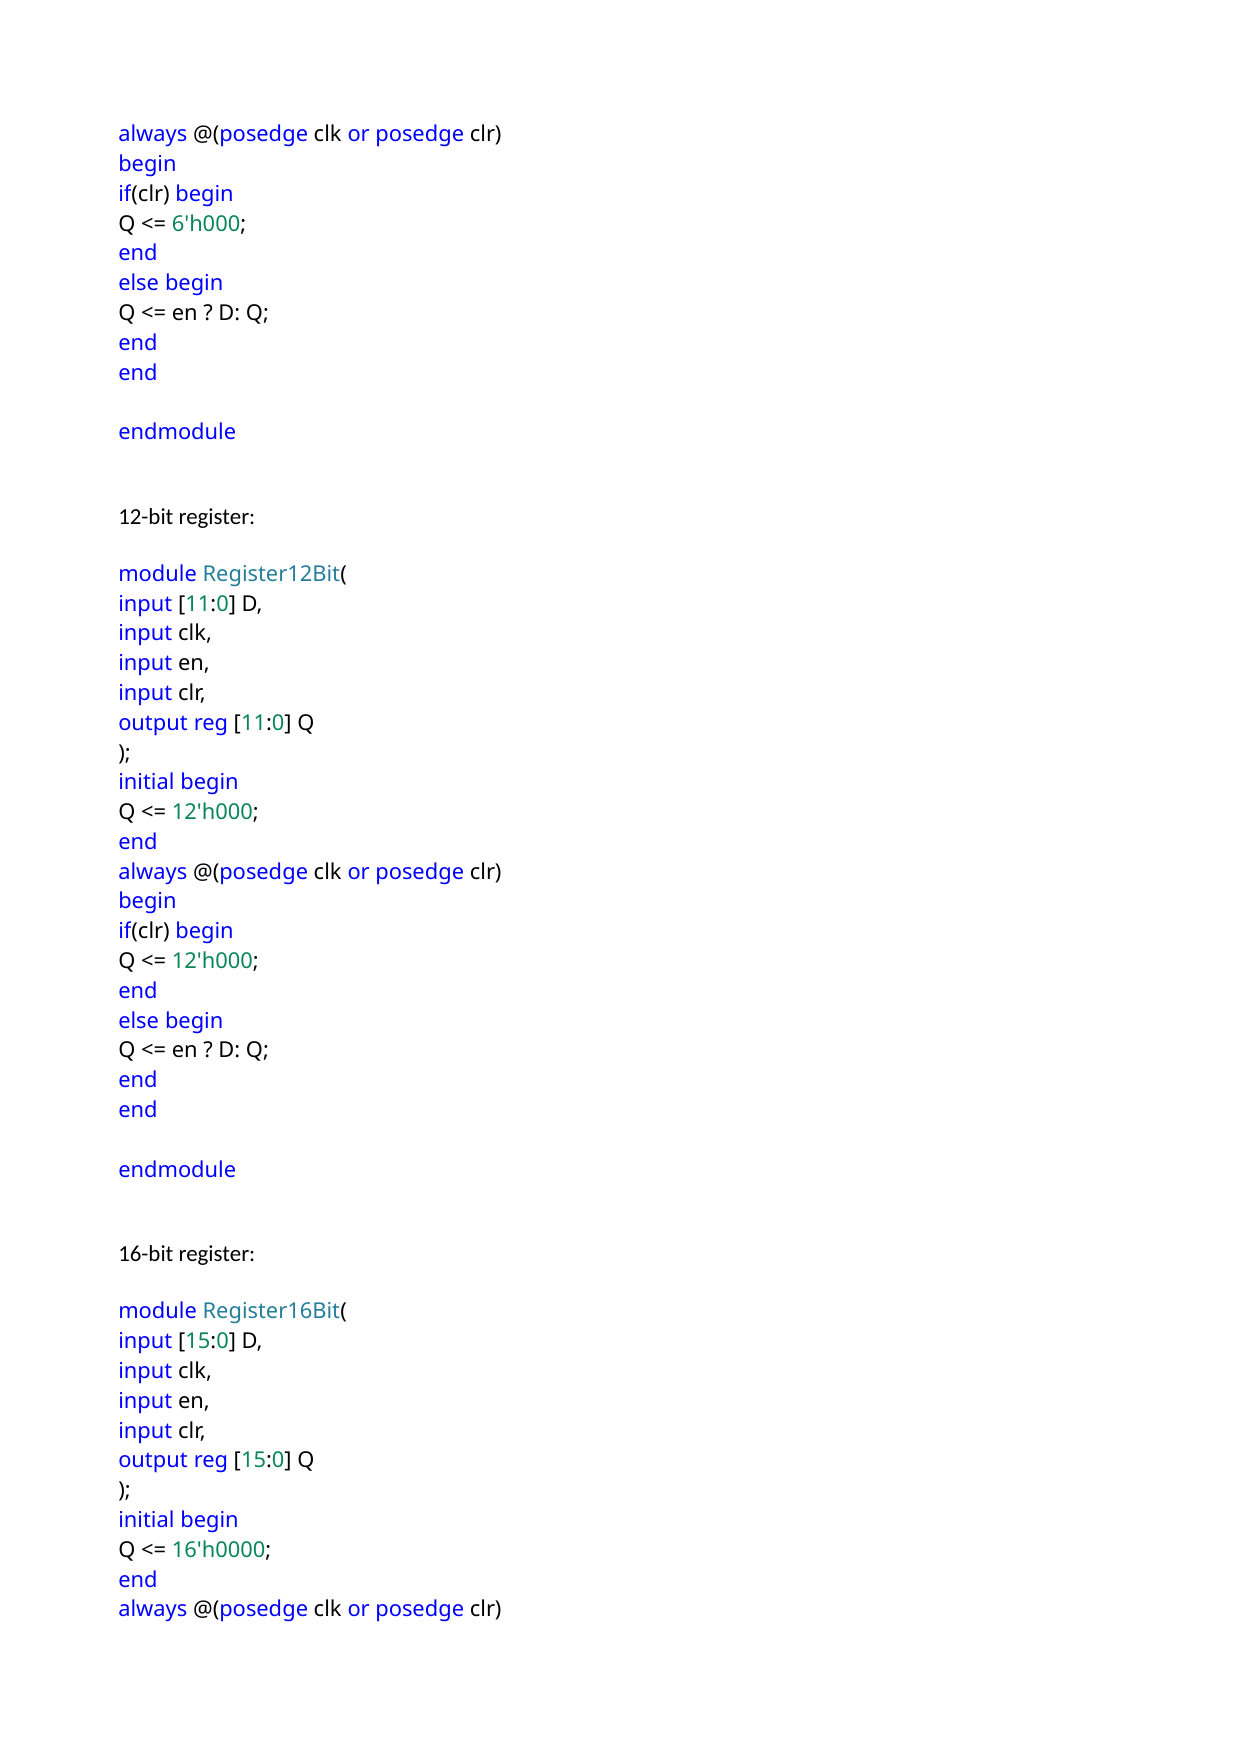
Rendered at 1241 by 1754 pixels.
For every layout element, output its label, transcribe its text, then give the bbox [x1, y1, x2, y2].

text output reg [15:0] Q [118, 1444, 1122, 1474]
text Q <= en ? D: Q; [118, 1034, 1122, 1064]
text end [118, 975, 1122, 1005]
text input [15:0] D, [118, 1325, 1122, 1355]
text initial begin [118, 766, 1122, 796]
text always @(posedge clk or posedge clr) [118, 118, 1122, 148]
text always @(posedge clk or posedge clr) [118, 856, 1122, 886]
text input clr, [118, 677, 1122, 707]
text Q <= en ? D: Q; [118, 297, 1122, 327]
text Q <= 16'h0000; [118, 1534, 1122, 1563]
text end [118, 327, 1122, 356]
text begin [118, 886, 1122, 915]
text Q <= 12'h000; [118, 796, 1122, 826]
text Q <= 6'h000; [118, 207, 1122, 237]
text module Register12Bit( [118, 558, 1122, 588]
text endmodule [118, 416, 1122, 446]
text end [118, 1094, 1122, 1124]
text end [118, 237, 1122, 267]
text if(clr) begin [118, 915, 1122, 945]
text ); [118, 737, 1122, 766]
text else begin [118, 267, 1122, 297]
text else begin [118, 1005, 1122, 1034]
text begin [118, 148, 1122, 178]
text endmodule [118, 1153, 1122, 1183]
text initial begin [118, 1504, 1122, 1534]
text ); [118, 1474, 1122, 1504]
text output reg [11:0] Q [118, 707, 1122, 737]
text end [118, 1064, 1122, 1094]
text end [118, 1563, 1122, 1593]
text end [118, 826, 1122, 856]
text input en, [118, 647, 1122, 677]
text end [118, 356, 1122, 386]
text input [11:0] D, [118, 588, 1122, 617]
text 16-bit register: [118, 1239, 1122, 1267]
text if(clr) begin [118, 178, 1122, 207]
text module Register16Bit( [118, 1295, 1122, 1325]
text input clr, [118, 1414, 1122, 1444]
text input en, [118, 1385, 1122, 1414]
text 12-bit register: [118, 502, 1122, 530]
text input clk, [118, 1355, 1122, 1385]
text input clk, [118, 617, 1122, 647]
text always @(posedge clk or posedge clr) [118, 1593, 1122, 1623]
text Q <= 12'h000; [118, 945, 1122, 975]
